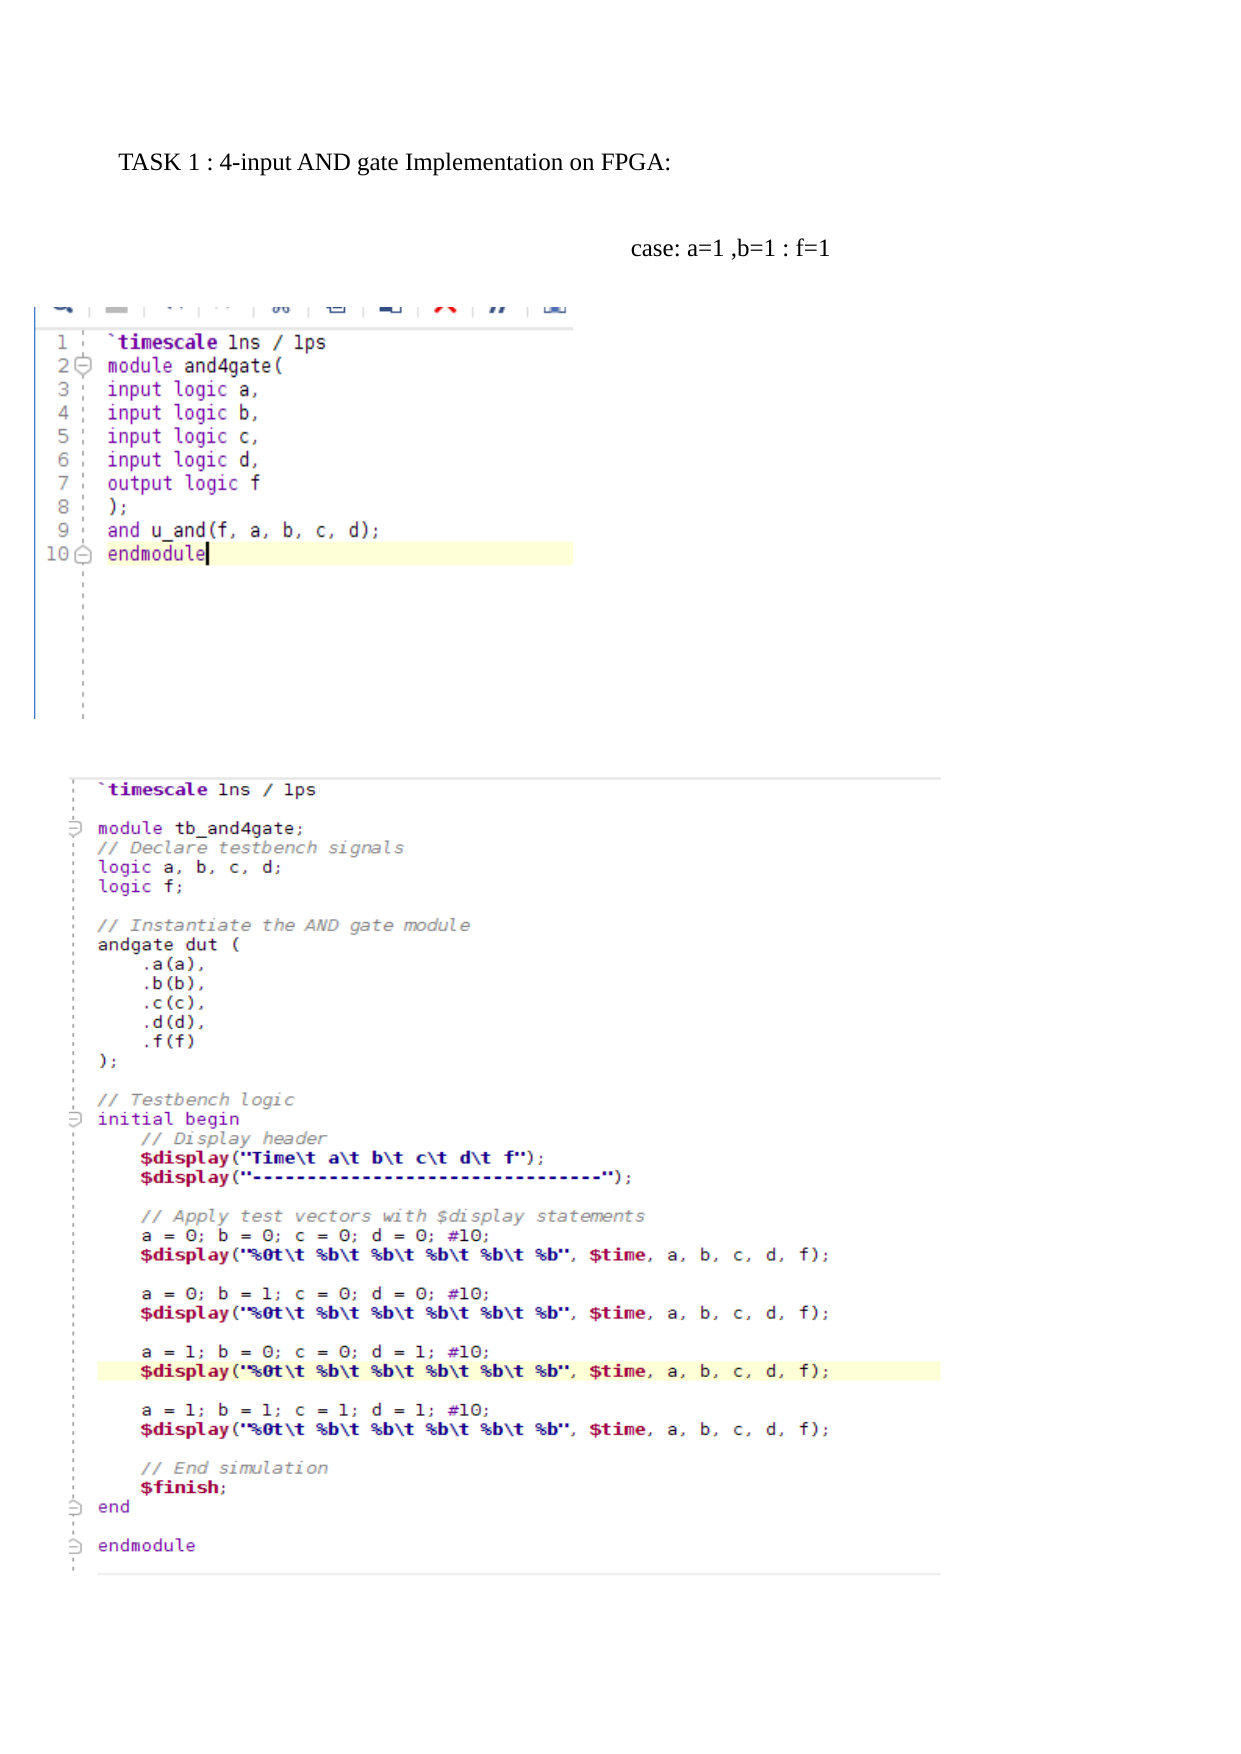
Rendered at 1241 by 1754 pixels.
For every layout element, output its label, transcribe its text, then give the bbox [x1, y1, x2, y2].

text case: a=1 ,b=1 : f=1 [118, 233, 1122, 262]
picture [34, 307, 574, 719]
picture [68, 776, 941, 1576]
text TASK 1 : 4-input AND gate Implementation on FPGA: [118, 147, 1122, 176]
